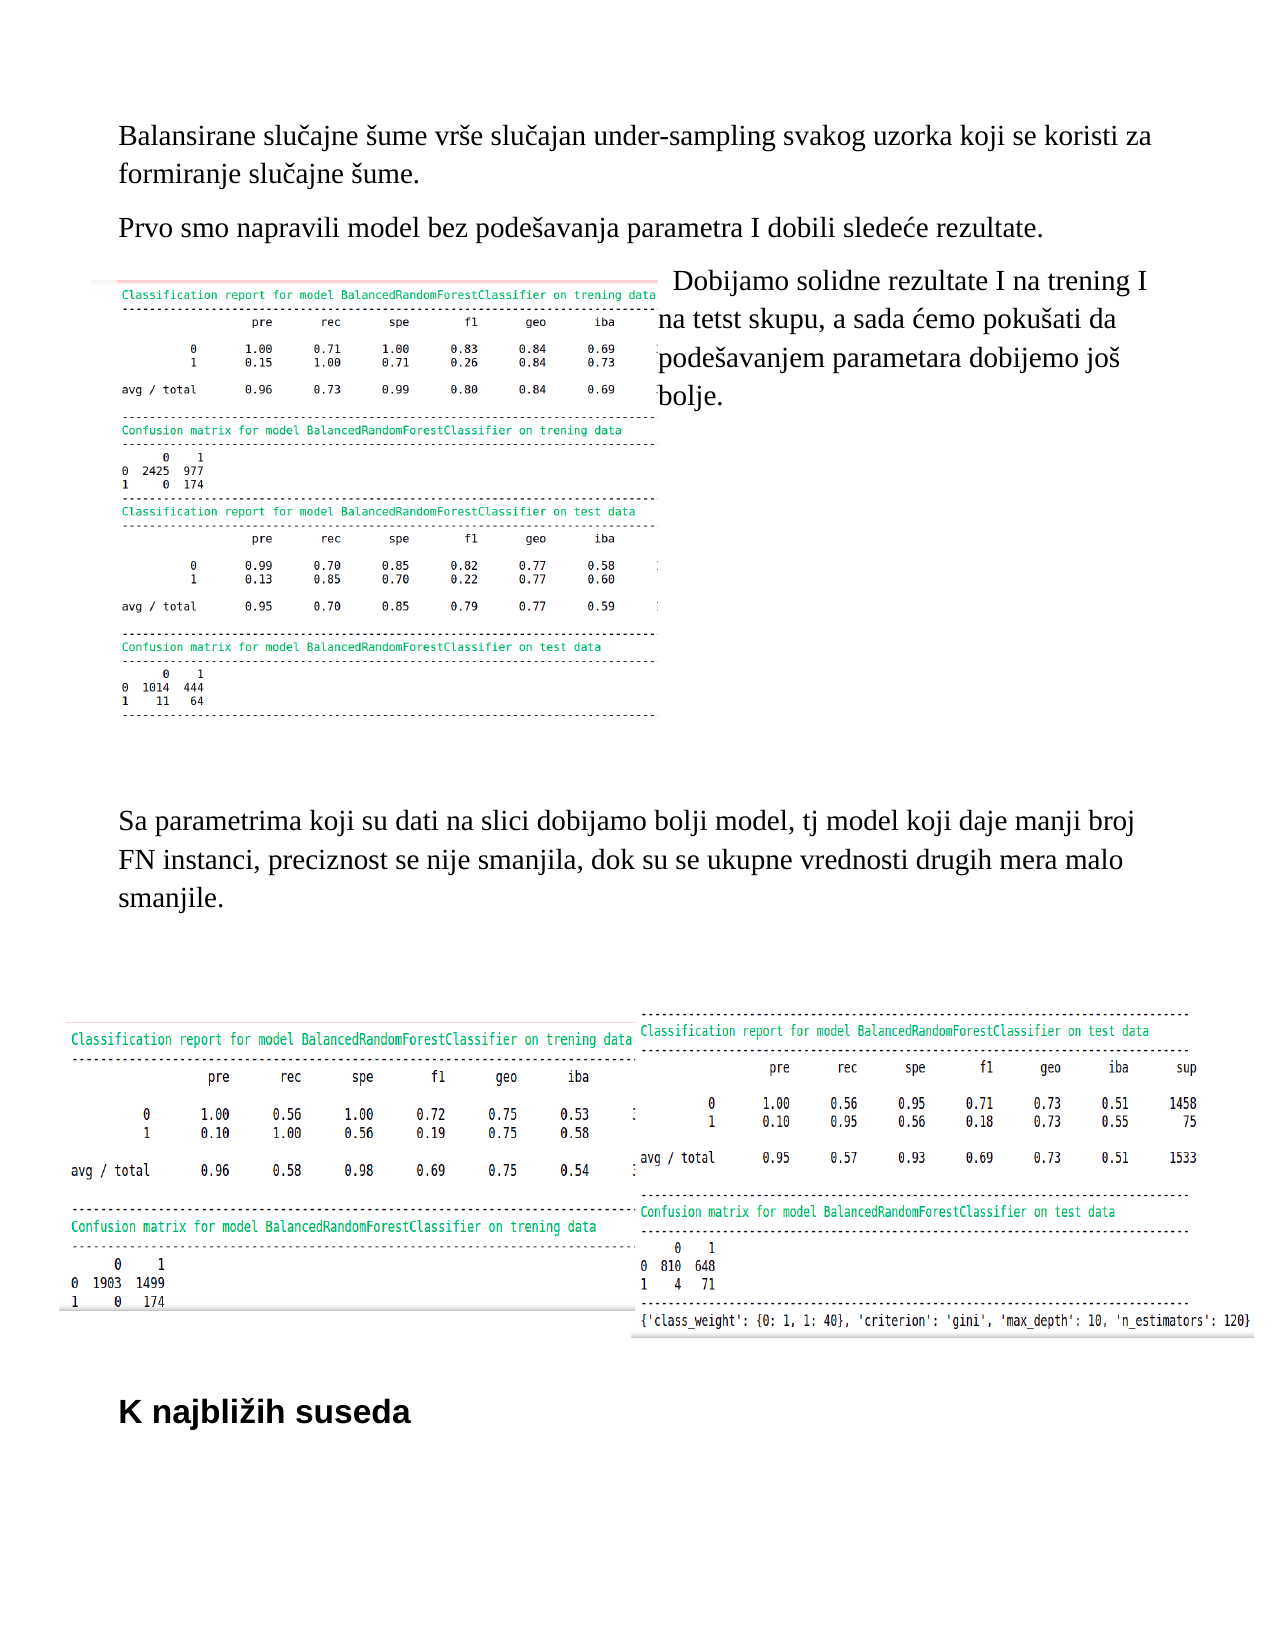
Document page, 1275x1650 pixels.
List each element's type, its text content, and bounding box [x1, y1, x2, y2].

text Prvo smo napravili model bez podešavanja parametra I dobili sledeće rezultate. [118, 210, 1157, 243]
text Dobijamo solidne rezultate I na trening I na tetst skupu, a sada ćemo pokušati da podešavanjem parametara dobijemo još bolje. [118, 263, 1157, 412]
subtitle K najbližih suseda [118, 1392, 1157, 1431]
text Balansirane slučajne šume vrše slučajan under-sampling svakog uzorka koji se koristi za formiranje slučajne šume. [118, 118, 1157, 190]
text Sa parametrima koji su dati na slici dobijamo bolji model, tj model koji daje manji broj FN instanci, preciznost se nije smanjila, dok su se ukupne vrednosti drugih mera malo smanjile. [118, 803, 1157, 914]
picture [59, 1010, 1250, 1339]
picture [90, 280, 558, 719]
